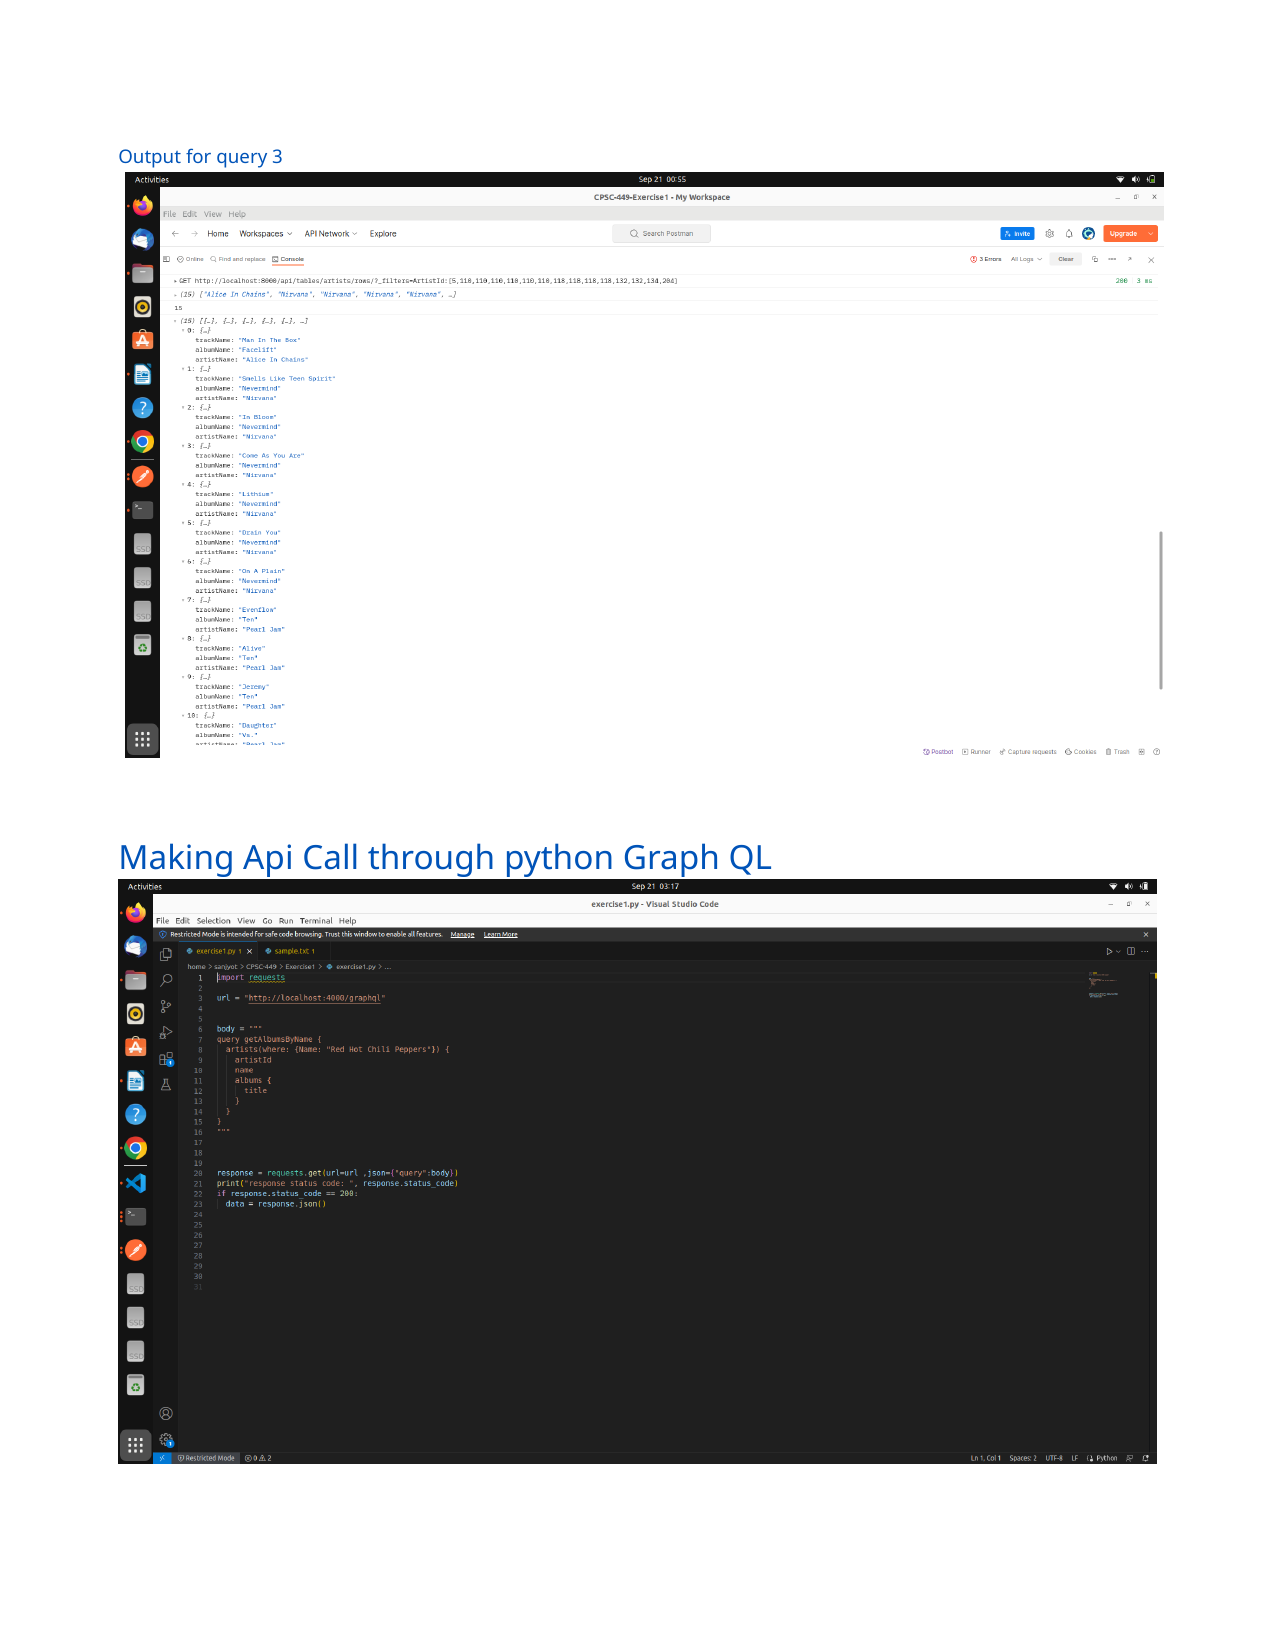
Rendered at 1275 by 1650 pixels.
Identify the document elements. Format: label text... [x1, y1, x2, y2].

text Making Api Call through python Graph QL [118, 808, 1157, 879]
picture [125, 172, 1164, 758]
text Output for query 3 [118, 118, 1157, 808]
text [118, 1464, 1157, 1489]
picture [118, 879, 1157, 1464]
